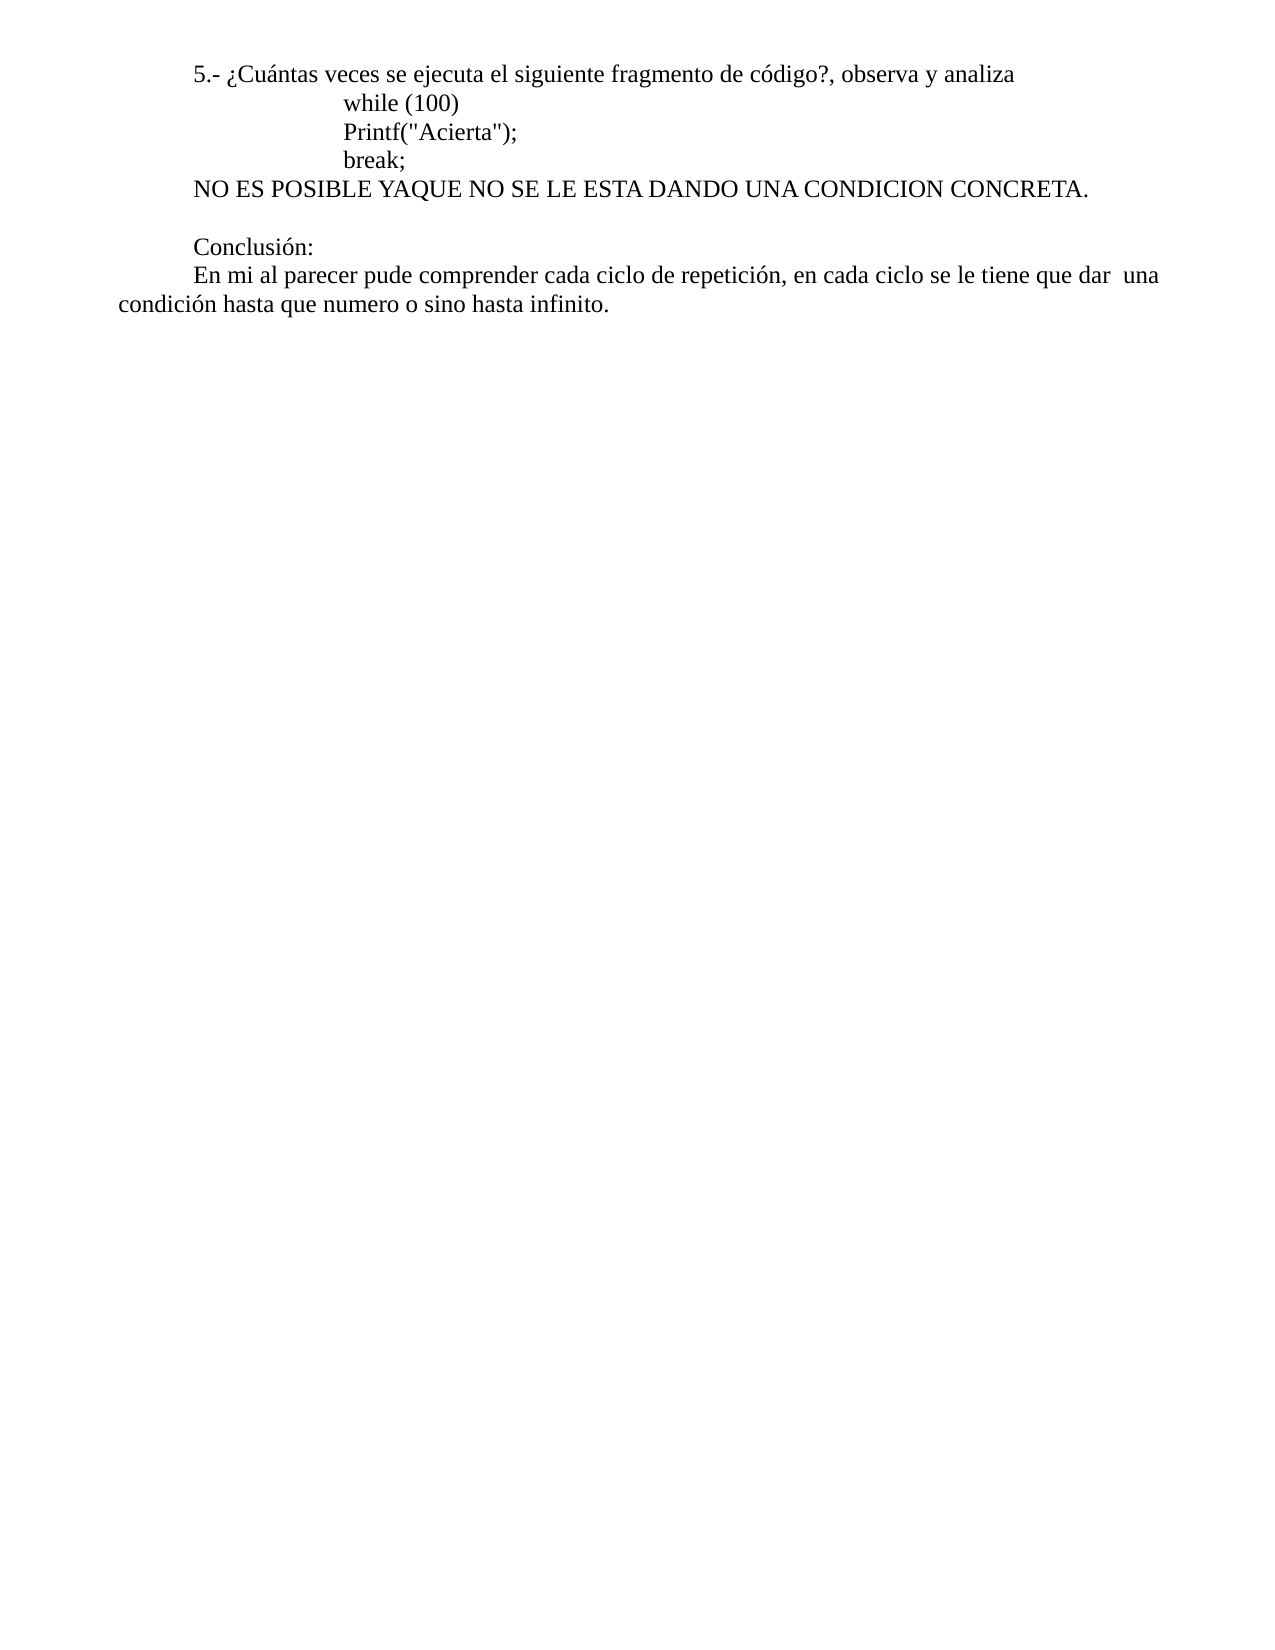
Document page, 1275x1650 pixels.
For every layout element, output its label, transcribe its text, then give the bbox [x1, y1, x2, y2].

text while (100) [118, 88, 1205, 117]
text Printf("Acierta"); [118, 117, 1205, 145]
text 5.- ¿Cuántas veces se ejecuta el siguiente fragmento de código?, observa y analiza [118, 59, 1205, 88]
text NO ES POSIBLE YAQUE NO SE LE ESTA DANDO UNA CONDICION CONCRETA. [118, 174, 1205, 203]
text Conclusión: [118, 232, 1205, 260]
text break; [118, 145, 1205, 174]
text En mi al parecer pude comprender cada ciclo de repetición, en cada ciclo se le tiene que dar una condición hasta que numero o sino hasta infinito. [118, 260, 1205, 318]
